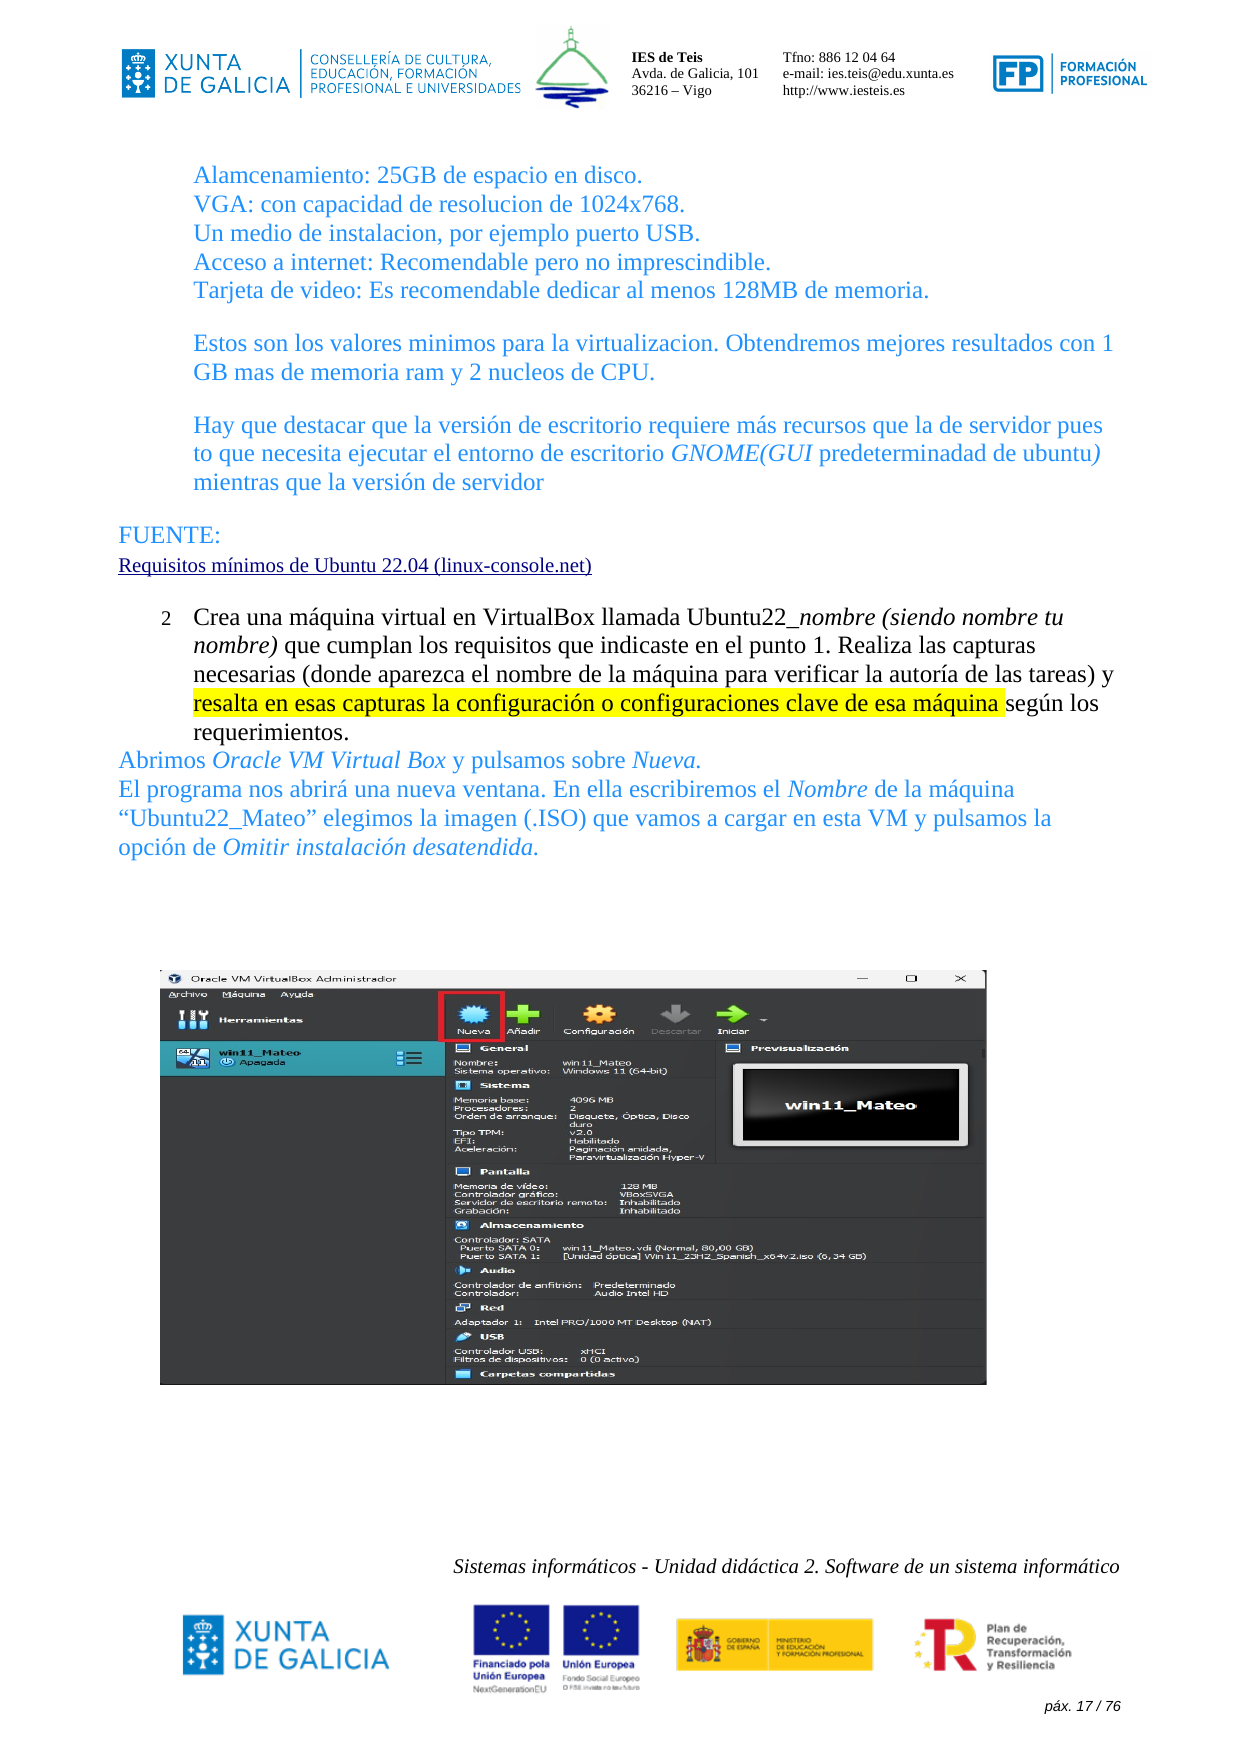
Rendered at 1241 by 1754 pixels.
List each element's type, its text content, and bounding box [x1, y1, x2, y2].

picture [989, 50, 1153, 97]
text Acceso a internet: Recomendable pero no imprescindible. [118, 247, 1122, 275]
text Un medio de instalacion, por ejemplo puerto USB. [118, 218, 1122, 247]
text FUENTE: [118, 520, 1122, 549]
text Estos son los valores minimos para la virtualizacion. Obtendremos mejores resultados con 1 GB mas de memoria ram y 2 nucleos de CPU. [118, 328, 1122, 386]
text Hay que destacar que la versión de escritorio requiere más recursos que la de servidor pues to que necesita ejecutar el entorno de escritorio GNOME(GUI predeterminadad de ubuntu) mientras que la versión de servidor [118, 410, 1122, 496]
picture [121, 49, 521, 98]
text Tarjeta de video: Es recomendable dedicar al menos 128MB de memoria. [118, 275, 1122, 304]
text Alamcenamiento: 25GB de espacio en disco. [118, 160, 1122, 189]
picture [182, 1593, 1085, 1700]
text El programa nos abrirá una nueva ventana. En ella escribiremos el Nombre de la máquina “Ubuntu22_Mateo” elegimos la imagen (.ISO) que vamos a cargar en esta VM y pulsamos la opción de Omitir instalación desatendida. [118, 774, 1122, 860]
text Requisitos mínimos de Ubuntu 22.04 (linux-console.net) [118, 549, 1122, 578]
text VGA: con capacidad de resolucion de 1024x768. [118, 189, 1122, 218]
list Crea una máquina virtual en VirtualBox llamada Ubuntu22_nombre (siendo nombre tu nombre) que cumplan los requisitos que indicaste en el punto 1. Realiza las capturas necesarias (donde aparezca el nombre de la máquina para verificar la autoría de las tareas) y resalta en esas capturas la configuración o configuraciones clave de esa máquina según los requerimientos. [156, 602, 1122, 745]
picture [534, 25, 611, 110]
picture [160, 970, 987, 1385]
text Abrimos Oracle VM Virtual Box y pulsamos sobre Nueva. [118, 745, 1122, 774]
